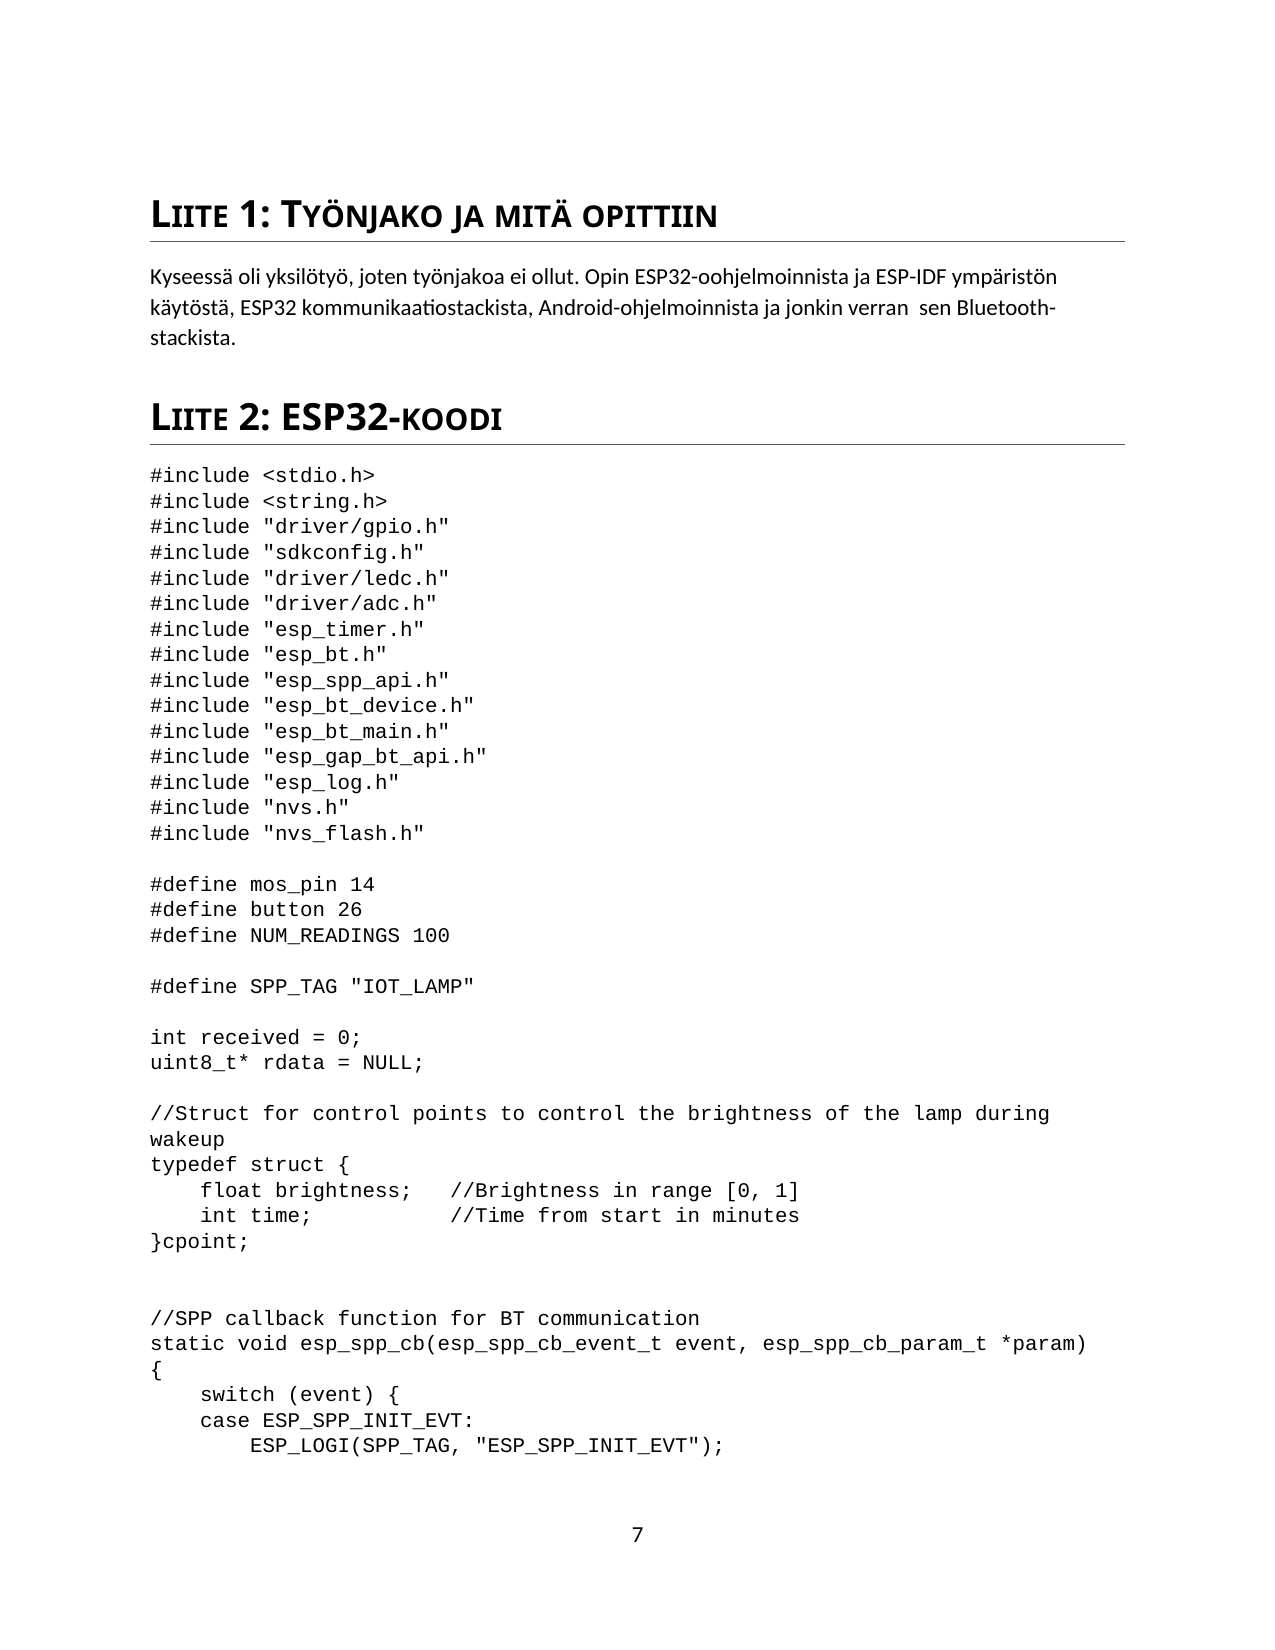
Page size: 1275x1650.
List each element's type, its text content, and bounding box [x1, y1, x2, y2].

text #include "esp_bt_main.h" [150, 721, 1125, 744]
text #define button 26 [150, 899, 1125, 923]
text int received = 0; [150, 1027, 1125, 1051]
text case ESP_SPP_INIT_EVT: [150, 1410, 1125, 1433]
text typedef struct { [150, 1154, 1125, 1178]
text #include "driver/adc.h" [150, 593, 1125, 617]
text #include <stdio.h> [150, 465, 1125, 489]
text #include "driver/gpio.h" [150, 516, 1125, 540]
text switch (event) { [150, 1384, 1125, 1408]
text #include "esp_timer.h" [150, 618, 1125, 642]
text Kyseessä oli yksilötyö, joten työnjakoa ei ollut. Opin ESP32-oohjelmoinnista ja ESP-IDF ympäristön käytöstä, ESP32 kommunikaatiostackista, Android-ohjelmoinnista ja jonkin verran sen Bluetooth-stackista. [150, 262, 1125, 351]
text #define NUM_READINGS 100 [150, 925, 1125, 948]
text #include "esp_spp_api.h" [150, 669, 1125, 693]
text #define mos_pin 14 [150, 874, 1125, 897]
text #include "driver/ledc.h" [150, 567, 1125, 591]
text #define SPP_TAG "IOT_LAMP" [150, 976, 1125, 999]
subtitle Liite 1: Työnjako ja mitä opittiin [150, 187, 1125, 241]
text }cpoint; [150, 1231, 1125, 1255]
text { [150, 1359, 1125, 1382]
text #include "esp_log.h" [150, 772, 1125, 795]
text #include "nvs.h" [150, 797, 1125, 821]
text float brightness; //Brightness in range [0, 1] [150, 1180, 1125, 1204]
text #include <string.h> [150, 491, 1125, 514]
text #include "sdkconfig.h" [150, 542, 1125, 566]
text //Struct for control points to control the brightness of the lamp during wakeup [150, 1103, 1125, 1153]
text static void esp_spp_cb(esp_spp_cb_event_t event, esp_spp_cb_param_t *param) [150, 1333, 1125, 1357]
text #include "esp_bt_device.h" [150, 695, 1125, 719]
text #include "nvs_flash.h" [150, 823, 1125, 846]
text ESP_LOGI(SPP_TAG, "ESP_SPP_INIT_EVT"); [150, 1435, 1125, 1459]
subtitle Liite 2: ESP32-koodi [150, 391, 1125, 444]
text #include "esp_gap_bt_api.h" [150, 746, 1125, 770]
text uint8_t* rdata = NULL; [150, 1052, 1125, 1076]
text int time; //Time from start in minutes [150, 1206, 1125, 1229]
text //SPP callback function for BT communication [150, 1308, 1125, 1331]
text #include "esp_bt.h" [150, 644, 1125, 668]
